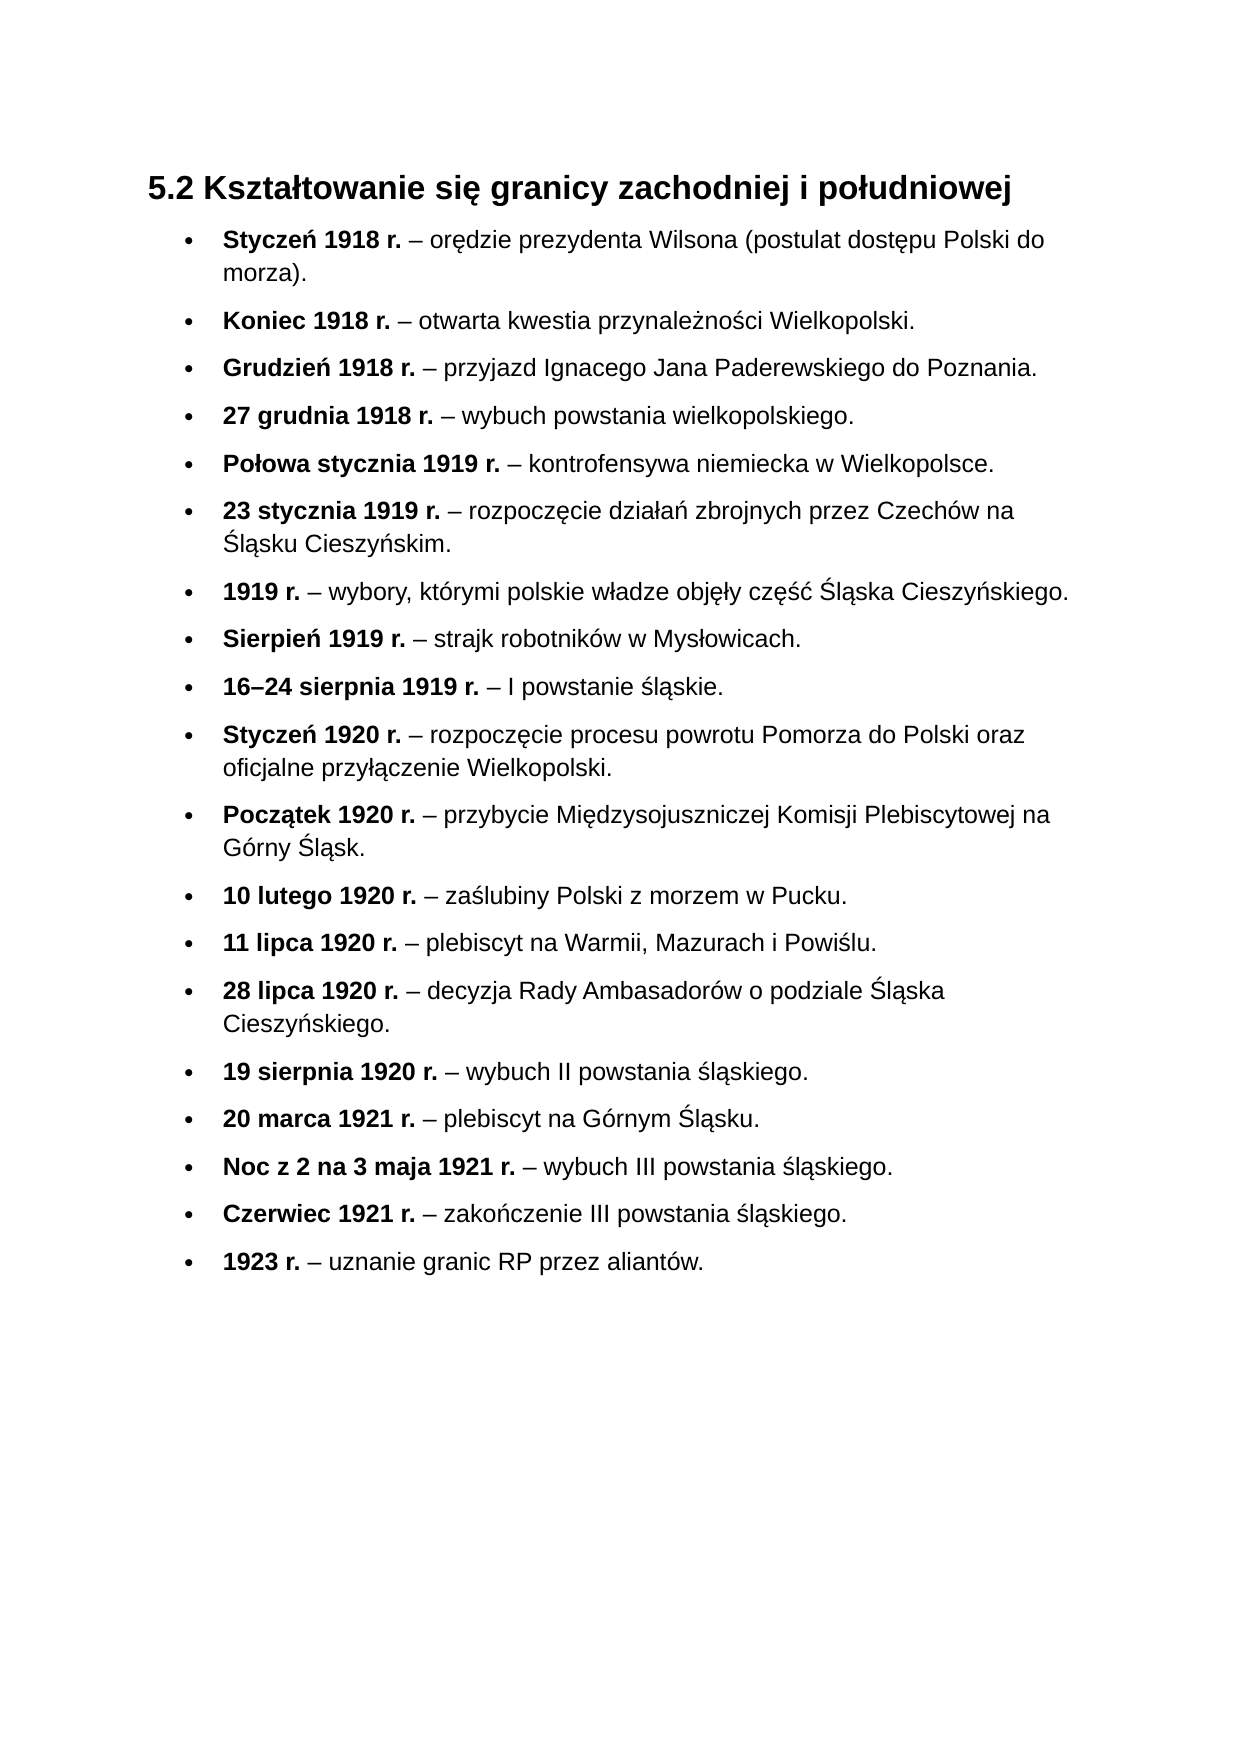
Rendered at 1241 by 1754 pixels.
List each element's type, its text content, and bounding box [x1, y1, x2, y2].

list 1919 r. – wybory, którymi polskie władze objęły część Śląska Cieszyńskiego. [185, 577, 1093, 606]
list Grudzień 1918 r. – przyjazd Ignacego Jana Paderewskiego do Poznania. [185, 353, 1093, 382]
list 10 lutego 1920 r. – zaślubiny Polski z morzem w Pucku. [185, 881, 1093, 909]
list 23 stycznia 1919 r. – rozpoczęcie działań zbrojnych przez Czechów na Śląsku Cieszyńskim. [185, 496, 1093, 558]
list Początek 1920 r. – przybycie Międzysojuszniczej Komisji Plebiscytowej na Górny Śląsk. [185, 800, 1093, 862]
list Noc z 2 na 3 maja 1921 r. – wybuch III powstania śląskiego. [185, 1152, 1093, 1181]
subtitle 5.2 Kształtowanie się granicy zachodniej i południowej [148, 168, 1093, 207]
list Koniec 1918 r. – otwarta kwestia przynależności Wielkopolski. [185, 306, 1093, 334]
list 28 lipca 1920 r. – decyzja Rady Ambasadorów o podziale Śląska Cieszyńskiego. [185, 976, 1093, 1038]
list 16–24 sierpnia 1919 r. – I powstanie śląskie. [185, 672, 1093, 701]
list Połowa stycznia 1919 r. – kontrofensywa niemiecka w Wielkopolsce. [185, 448, 1093, 477]
list Styczeń 1920 r. – rozpoczęcie procesu powrotu Pomorza do Polski oraz oficjalne przyłączenie Wielkopolski. [185, 719, 1093, 781]
list 1923 r. – uznanie granic RP przez aliantów. [185, 1247, 1093, 1276]
list Styczeń 1918 r. – orędzie prezydenta Wilsona (postulat dostępu Polski do morza). [185, 225, 1093, 287]
list Sierpień 1919 r. – strajk robotników w Mysłowicach. [185, 624, 1093, 653]
list 11 lipca 1920 r. – plebiscyt na Warmii, Mazurach i Powiślu. [185, 928, 1093, 957]
list 19 sierpnia 1920 r. – wybuch II powstania śląskiego. [185, 1057, 1093, 1085]
list Czerwiec 1921 r. – zakończenie III powstania śląskiego. [185, 1199, 1093, 1228]
list 27 grudnia 1918 r. – wybuch powstania wielkopolskiego. [185, 401, 1093, 430]
list 20 marca 1921 r. – plebiscyt na Górnym Śląsku. [185, 1104, 1093, 1133]
